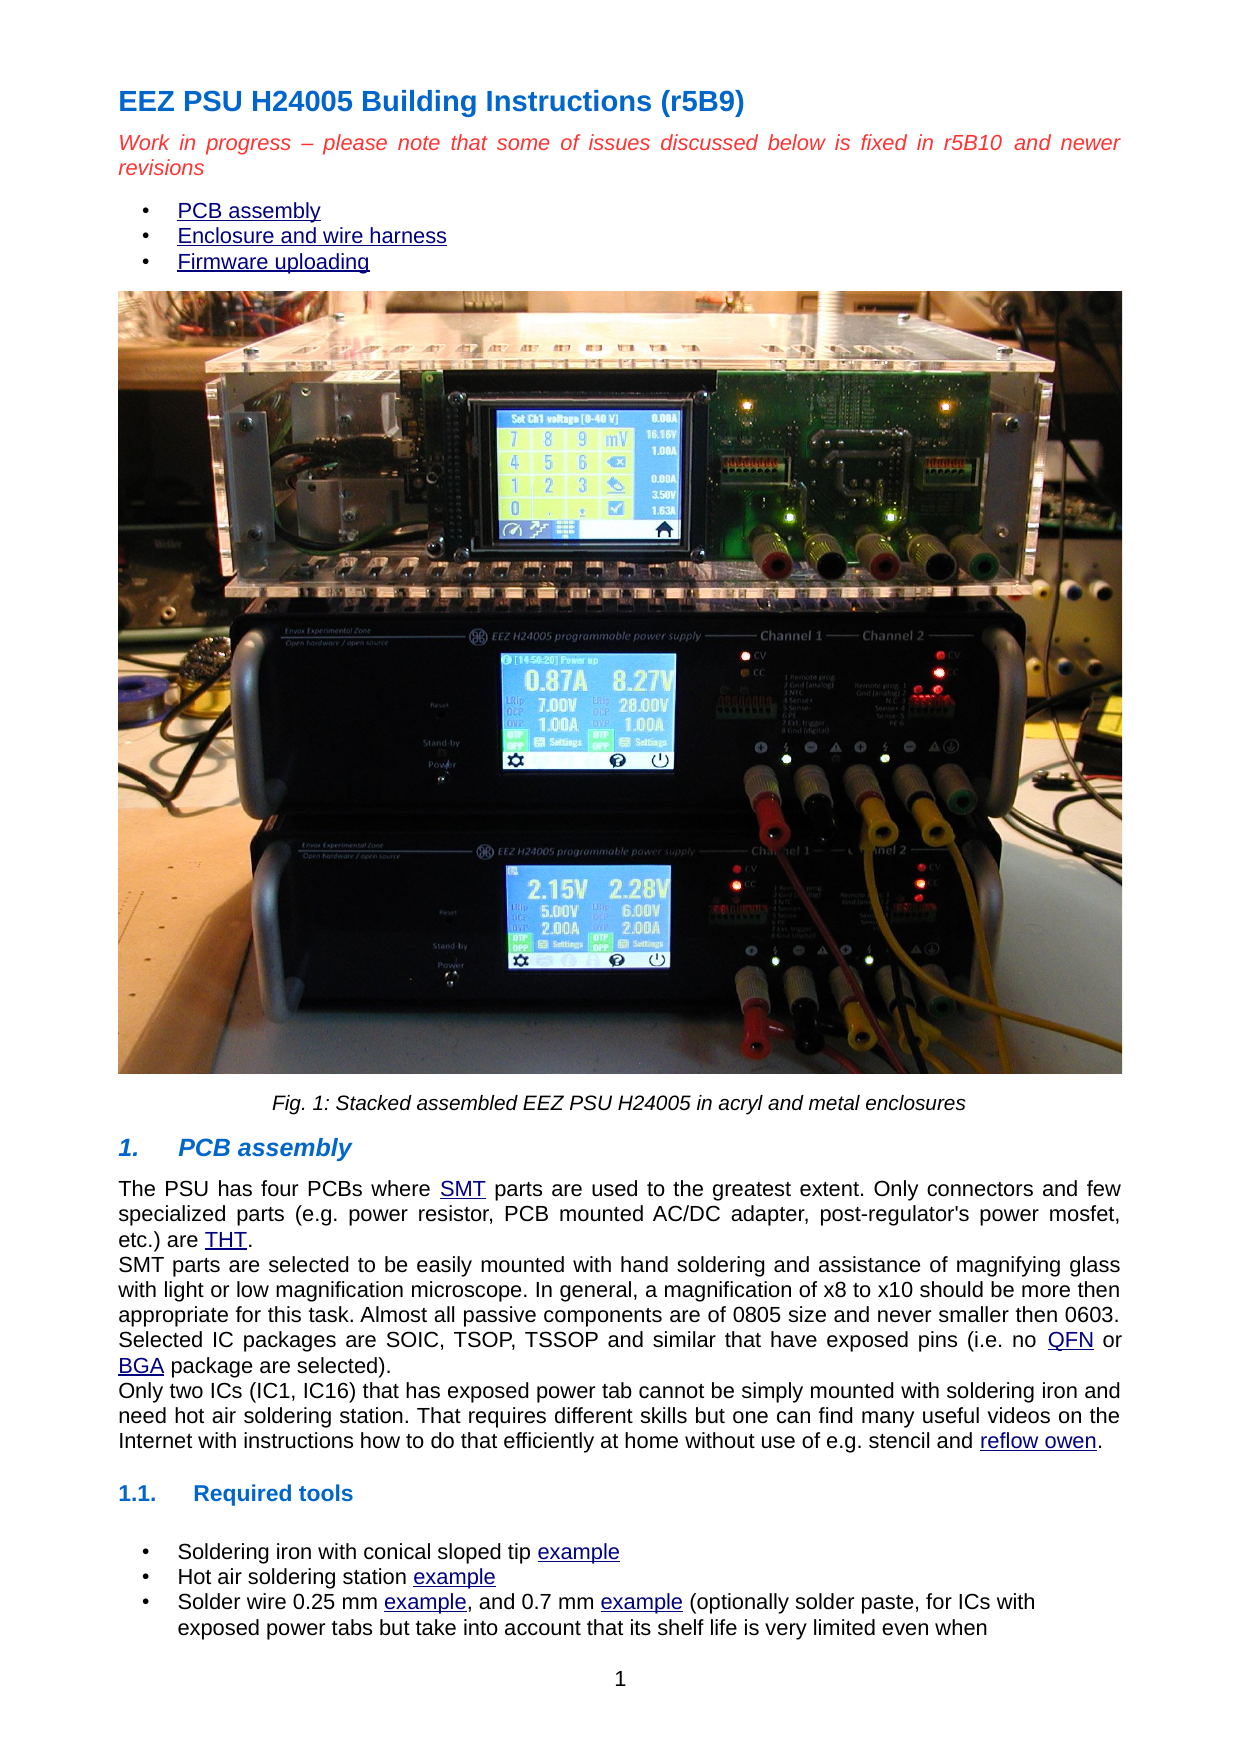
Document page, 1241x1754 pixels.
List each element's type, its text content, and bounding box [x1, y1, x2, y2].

list Soldering iron with conical sloped tip example [142, 1539, 1110, 1564]
text Only two ICs (IC1, IC16) that has exposed power tab cannot be simply mounted with soldering iron and need hot air soldering station. That requires different skills but one can find many useful videos on the Internet with instructions how to do that efficiently at home without use of e.g. stencil and reflow owen. [118, 1378, 1122, 1453]
list Hot air soldering station example [142, 1564, 1110, 1589]
picture [118, 291, 1123, 1074]
text The PSU has four PCBs where SMT parts are used to the greatest extent. Only connectors and few specialized parts (e.g. power resistor, PCB mounted AC/DC adapter, post-regulator's power mosfet, etc.) are THT. [118, 1176, 1122, 1252]
text Work in progress – please note that some of issues discussed below is fixed in r5B10 and newer revisions [118, 130, 1122, 181]
list Solder wire 0.25 mm example, and 0.7 mm example (optionally solder paste, for ICs with exposed power tabs but take into account that its shelf life is very limited even when [142, 1589, 1110, 1640]
subtitle EEZ PSU H24005 Building Instructions (r5B9) [118, 84, 1122, 118]
text SMT parts are selected to be easily mounted with hand soldering and assistance of magnifying glass with light or low magnification microscope. In general, a magnification of x8 to x10 should be more then appropriate for this task. Almost all passive components are of 0805 size and never smaller then 0603. Selected IC packages are SOIC, TSOP, TSSOP and similar that have exposed pins (i.e. no QFN or BGA package are selected). [118, 1252, 1122, 1378]
subtitle Required tools [118, 1480, 1122, 1506]
list PCB assembly [142, 198, 1110, 223]
list Firmware uploading [142, 249, 1110, 274]
list Fig. 1: Stacked assembled EEZ PSU H24005 in acryl and metal enclosures [118, 1074, 1122, 1115]
subtitle PCB assembly [118, 1115, 1122, 1161]
list Enclosure and wire harness [142, 223, 1110, 249]
